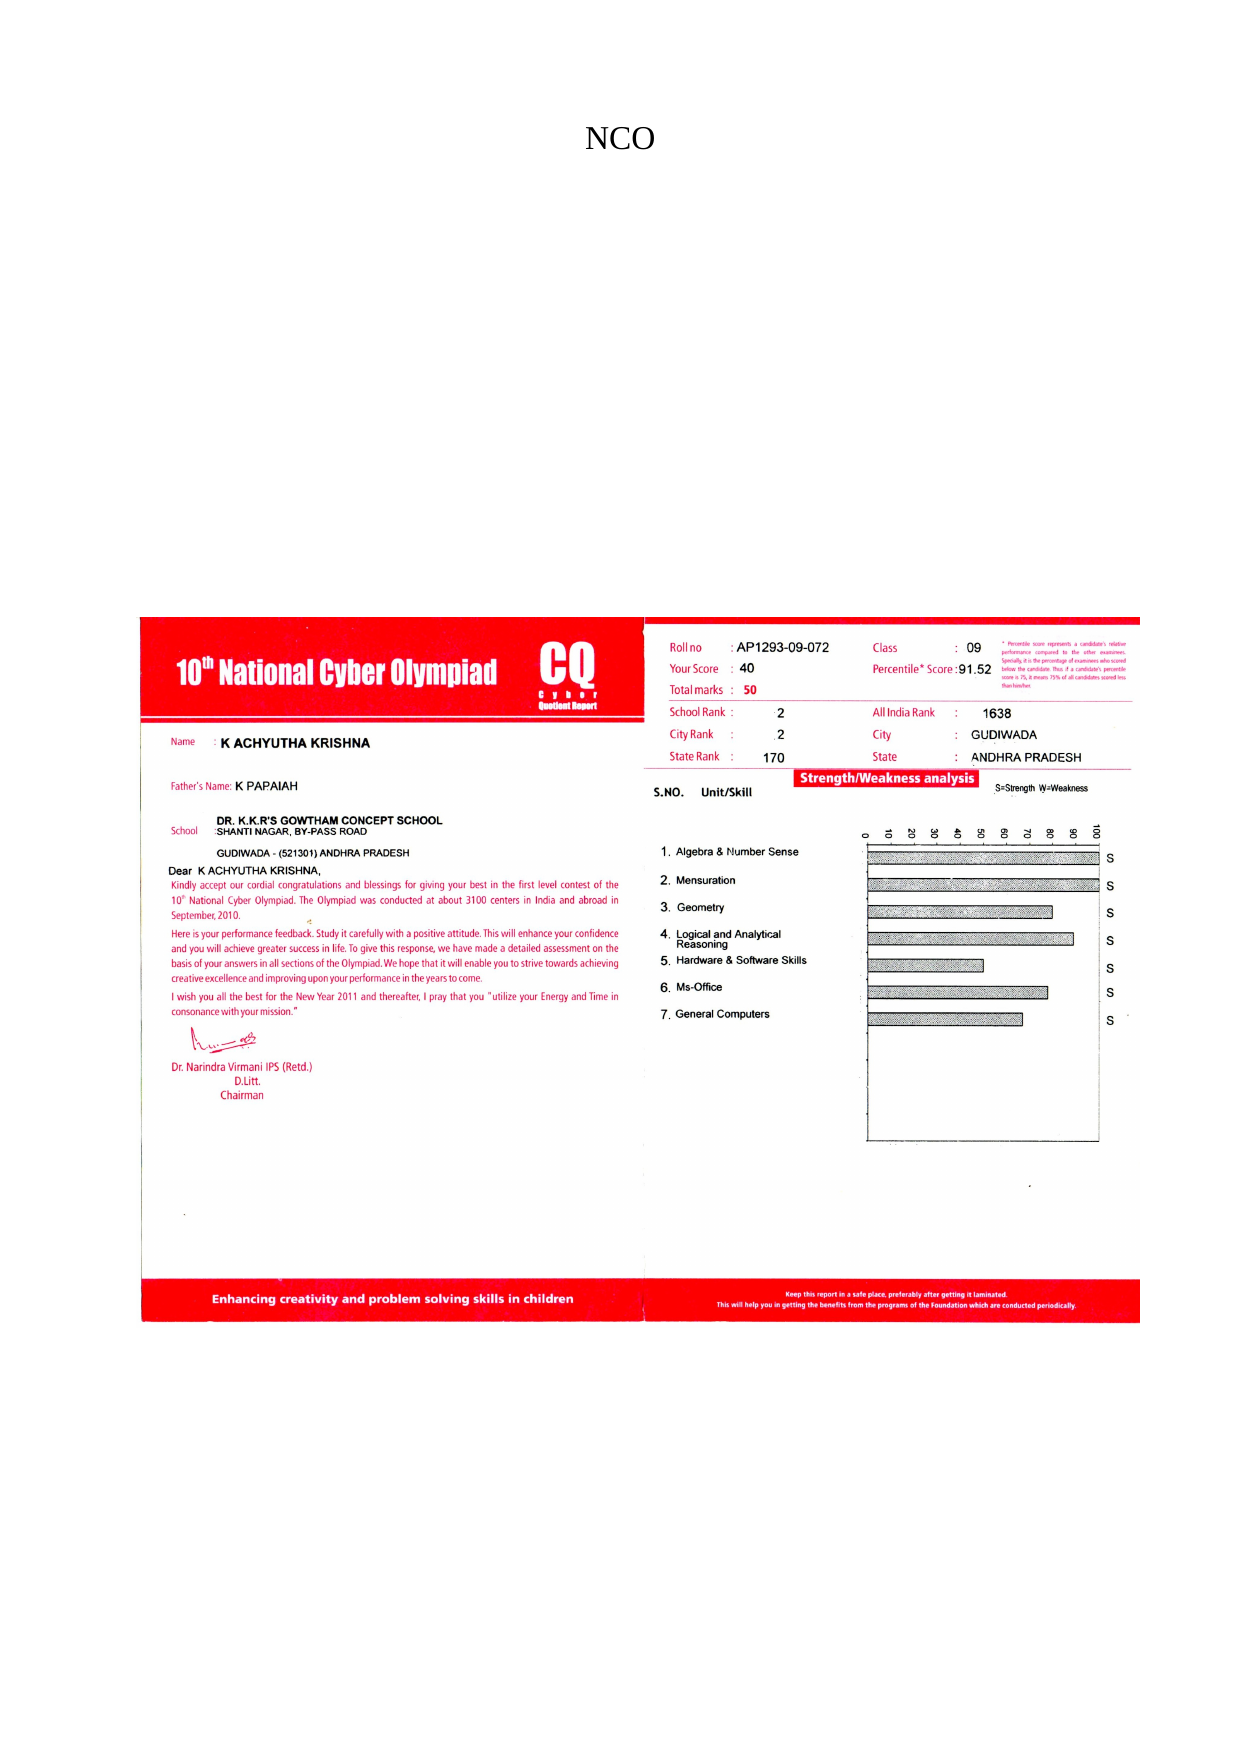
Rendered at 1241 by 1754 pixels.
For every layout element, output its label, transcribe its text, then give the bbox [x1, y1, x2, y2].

picture [136, 617, 1140, 1328]
text NCO [118, 118, 1122, 156]
